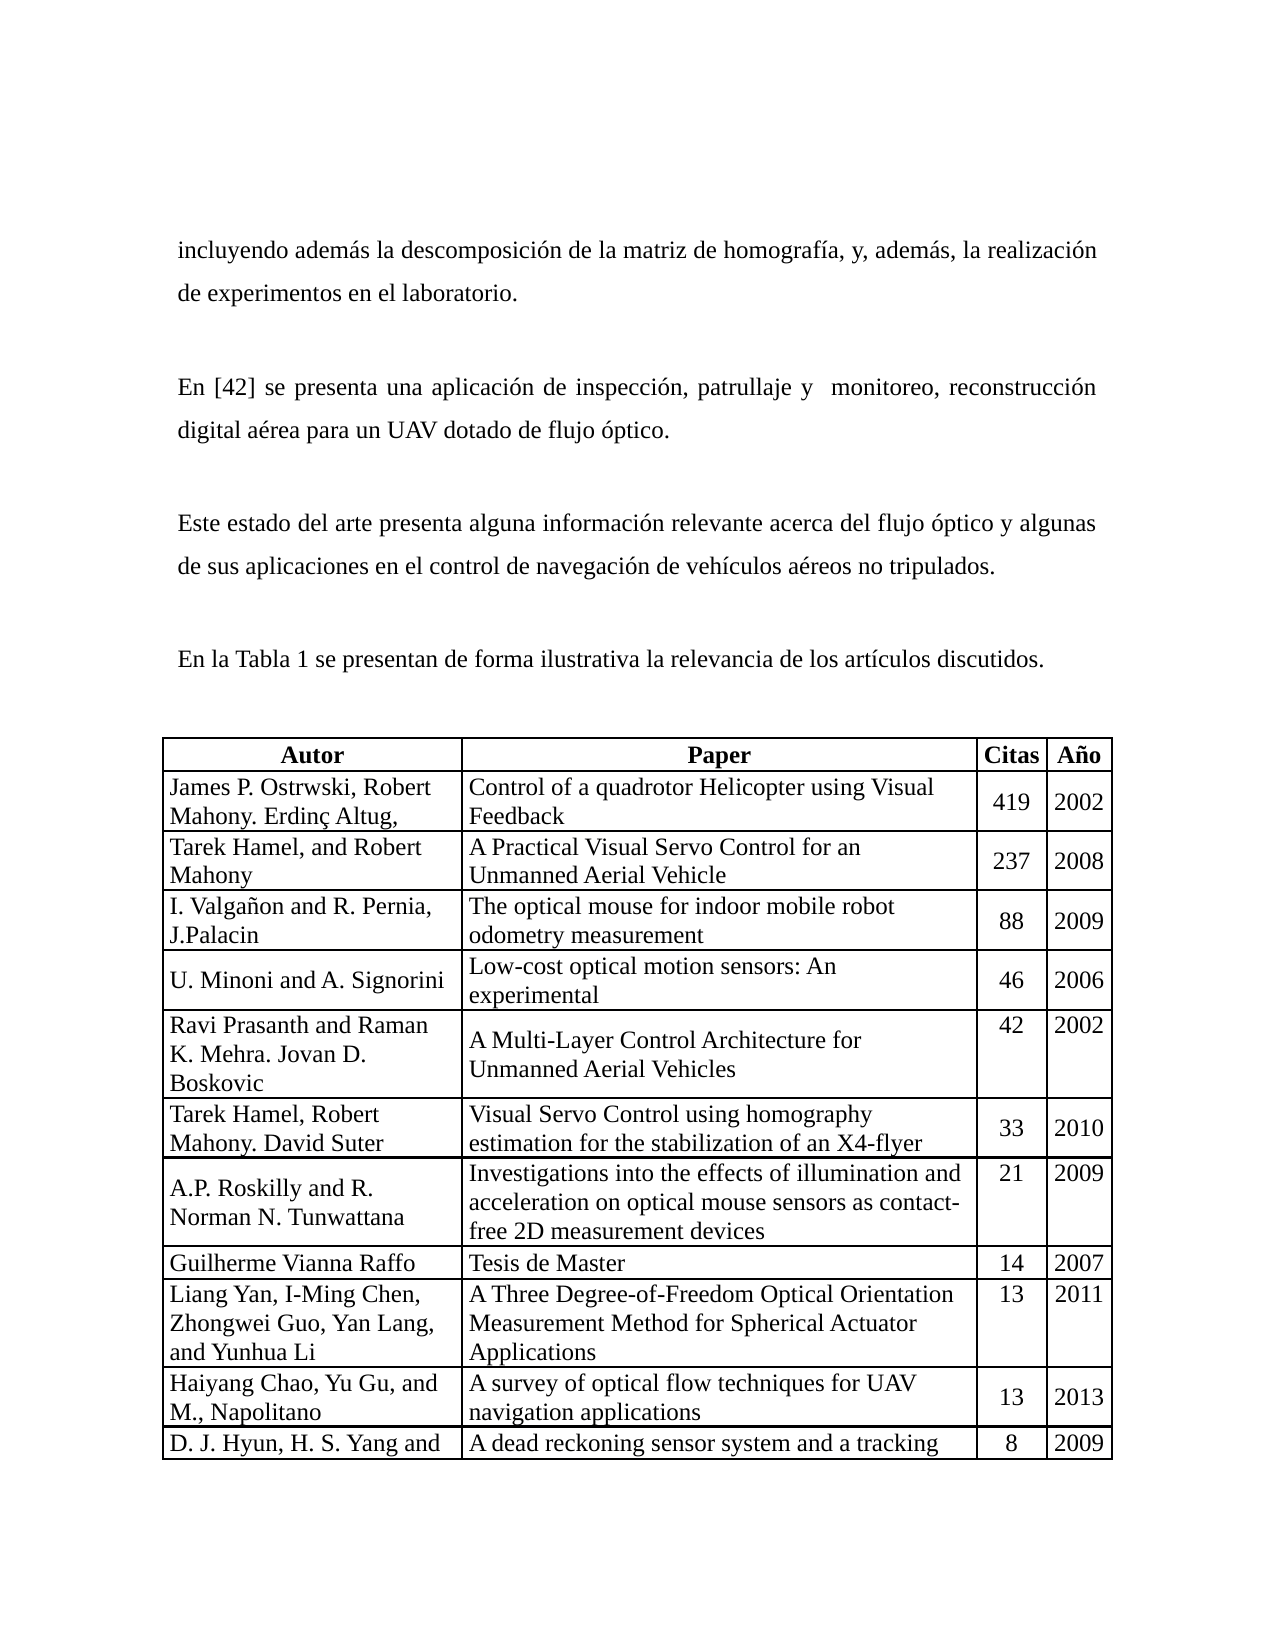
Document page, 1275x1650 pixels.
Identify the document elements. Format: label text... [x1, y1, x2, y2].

table_cell 21 [978, 1159, 1046, 1245]
table_cell Low-cost optical motion sensors: An experimental [463, 951, 976, 1008]
table_cell 42 [978, 1011, 1046, 1097]
table_cell Haiyang Chao, Yu Gu, and M., Napolitano [164, 1368, 461, 1425]
table_header Autor [164, 739, 461, 770]
table_cell James P. Ostrwski, Robert Mahony. Erdinç Altug, [164, 772, 461, 830]
table_cell 8 [978, 1428, 1046, 1458]
table_cell Guilherme Vianna Raffo [164, 1247, 461, 1277]
text En [42] se presenta una aplicación de inspección, patrullaje y monitoreo, reconstrucción digital aérea para un UAV dotado de flujo óptico. [177, 372, 1098, 443]
table_cell 2011 [1048, 1280, 1111, 1366]
table_cell 419 [978, 772, 1046, 830]
table_cell 2009 [1048, 1159, 1111, 1245]
table_cell Visual Servo Control using homography estimation for the stabilization of an X4-flyer [463, 1099, 976, 1156]
table_cell 2010 [1048, 1099, 1111, 1156]
table_cell Tarek Hamel, Robert Mahony. David Suter [164, 1099, 461, 1156]
table_header Citas [978, 739, 1046, 770]
table_cell 2013 [1048, 1368, 1111, 1425]
table_cell Ravi Prasanth and Raman K. Mehra. Jovan D. Boskovic [164, 1011, 461, 1097]
table_cell 14 [978, 1247, 1046, 1277]
table_cell 2008 [1048, 832, 1111, 889]
table_cell 237 [978, 832, 1046, 889]
table_cell A Multi-Layer Control Architecture for Unmanned Aerial Vehicles [463, 1011, 976, 1097]
table_cell U. Minoni and A. Signorini [164, 951, 461, 1008]
table_cell D. J. Hyun, H. S. Yang and [164, 1428, 461, 1458]
text Este estado del arte presenta alguna información relevante acerca del flujo óptico y algunas de sus aplicaciones en el control de navegación de vehículos aéreos no tripulados. [177, 508, 1098, 580]
table_cell 2007 [1048, 1247, 1111, 1277]
table_cell A Practical Visual Servo Control for an Unmanned Aerial Vehicle [463, 832, 976, 889]
table_cell 46 [978, 951, 1046, 1008]
table_cell Liang Yan, I-Ming Chen, Zhongwei Guo, Yan Lang, and Yunhua Li [164, 1280, 461, 1366]
text En la Tabla 1 se presentan de forma ilustrativa la relevancia de los artículos discutidos. [177, 644, 1098, 673]
table_cell Control of a quadrotor Helicopter using Visual Feedback [463, 772, 976, 830]
table_cell 33 [978, 1099, 1046, 1156]
table_cell A.P. Roskilly and R. Norman N. Tunwattana [164, 1159, 461, 1245]
table_cell I. Valgañon and R. Pernia, J.Palacin [164, 891, 461, 949]
table_header Paper [463, 739, 976, 770]
table_cell 2009 [1048, 891, 1111, 949]
text incluyendo además la descomposición de la matriz de homografía, y, además, la realización de experimentos en el laboratorio. [177, 235, 1098, 307]
table_cell A dead reckoning sensor system and a tracking [463, 1428, 976, 1458]
table_cell 2002 [1048, 1011, 1111, 1097]
table_cell 2002 [1048, 772, 1111, 830]
table_cell 2009 [1048, 1428, 1111, 1458]
table_header Año [1048, 739, 1111, 770]
table_cell 2006 [1048, 951, 1111, 1008]
table_cell Investigations into the effects of illumination and acceleration on optical mouse sensors as contact-free 2D measurement devices [463, 1159, 976, 1245]
table_cell Tarek Hamel, and Robert Mahony [164, 832, 461, 889]
table_cell 13 [978, 1280, 1046, 1366]
table_cell 13 [978, 1368, 1046, 1425]
table_cell 88 [978, 891, 1046, 949]
table_cell Tesis de Master [463, 1247, 976, 1277]
table_cell The optical mouse for indoor mobile robot odometry measurement [463, 891, 976, 949]
table_cell A Three Degree-of-Freedom Optical Orientation Measurement Method for Spherical Actuator Applications [463, 1280, 976, 1366]
table_cell A survey of optical flow techniques for UAV navigation applications [463, 1368, 976, 1425]
